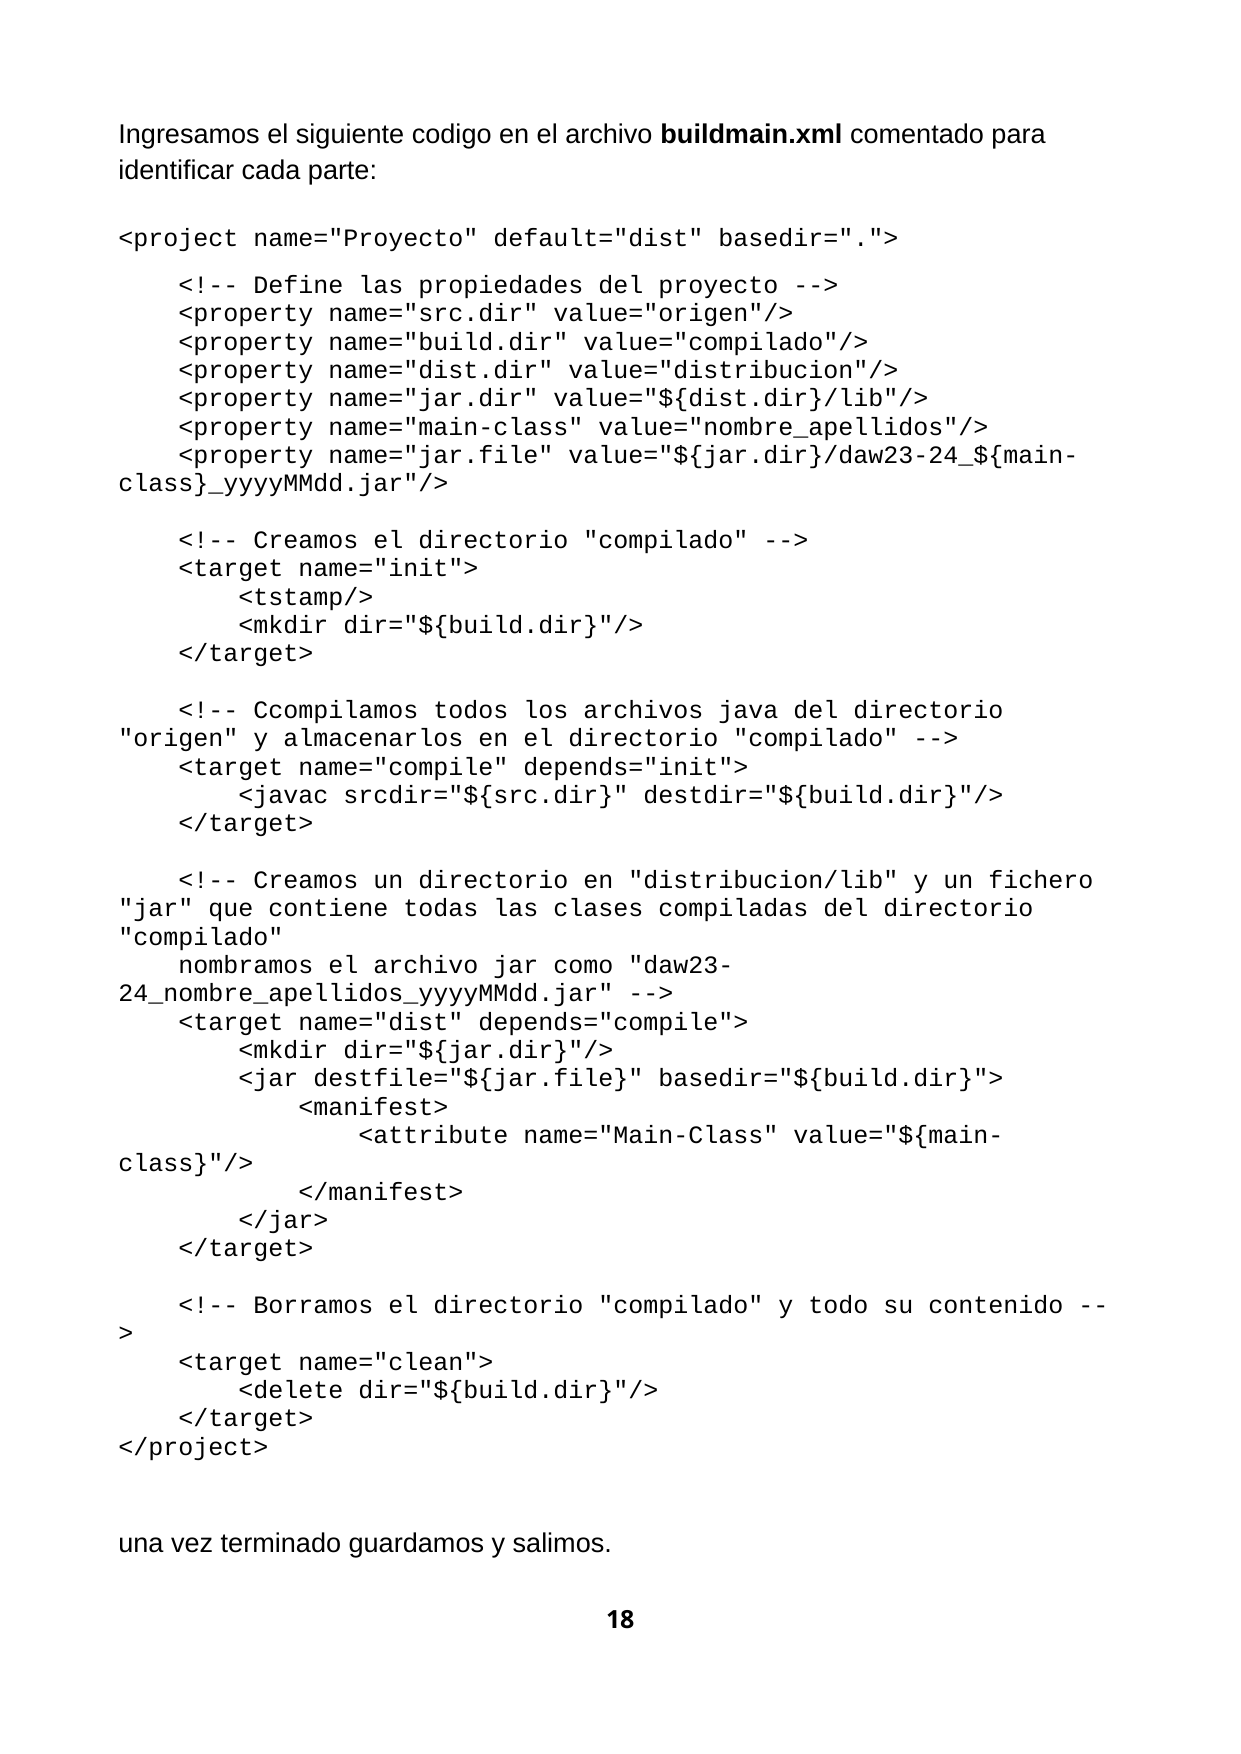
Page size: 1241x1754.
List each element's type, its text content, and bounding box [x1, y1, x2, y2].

text <property name="jar.file" value="${jar.dir}/daw23-24_${main-class}_yyyyMMdd.jar"/> [118, 442, 1122, 499]
text <!-- Borramos el directorio "compilado" y todo su contenido --> [118, 1292, 1122, 1349]
text <property name="dist.dir" value="distribucion"/> [118, 357, 1122, 386]
text </manifest> [118, 1179, 1122, 1207]
text una vez terminado guardamos y salimos. [118, 1491, 1122, 1558]
text <property name="jar.dir" value="${dist.dir}/lib"/> [118, 386, 1122, 414]
text <target name="init"> [118, 556, 1122, 584]
text <delete dir="${build.dir}"/> [118, 1377, 1122, 1406]
text <!-- Creamos el directorio "compilado" --> [118, 527, 1122, 556]
text <property name="build.dir" value="compilado"/> [118, 329, 1122, 357]
text <manifest> [118, 1094, 1122, 1122]
text <target name="dist" depends="compile"> [118, 1009, 1122, 1037]
text <!-- Ccompilamos todos los archivos java del directorio "origen" y almacenarlos en el directorio "compilado" --> [118, 697, 1122, 754]
text </target> [118, 1406, 1122, 1434]
text Ingresamos el siguiente codigo en el archivo buildmain.xml comentado para identificar cada parte: <project name="Proyecto" default="dist" basedir="."> [118, 118, 1122, 254]
text </target> [118, 1236, 1122, 1264]
text <property name="main-class" value="nombre_apellidos"/> [118, 414, 1122, 442]
text <target name="clean"> [118, 1349, 1122, 1377]
text <attribute name="Main-Class" value="${main-class}"/> [118, 1122, 1122, 1179]
text <tstamp/> [118, 584, 1122, 612]
text </jar> [118, 1207, 1122, 1236]
text nombramos el archivo jar como "daw23-24_nombre_apellidos_yyyyMMdd.jar" --> [118, 952, 1122, 1009]
text <target name="compile" depends="init"> [118, 754, 1122, 782]
text <!-- Define las propiedades del proyecto --> [118, 272, 1122, 301]
text </target> [118, 811, 1122, 839]
text </target> [118, 641, 1122, 669]
text <mkdir dir="${jar.dir}"/> [118, 1037, 1122, 1066]
text </project> [118, 1434, 1122, 1462]
text <!-- Creamos un directorio en "distribucion/lib" y un fichero "jar" que contiene todas las clases compiladas del directorio "compilado" [118, 867, 1122, 952]
text <jar destfile="${jar.file}" basedir="${build.dir}"> [118, 1066, 1122, 1094]
text <property name="src.dir" value="origen"/> [118, 301, 1122, 329]
text <javac srcdir="${src.dir}" destdir="${build.dir}"/> [118, 782, 1122, 811]
text <mkdir dir="${build.dir}"/> [118, 612, 1122, 641]
